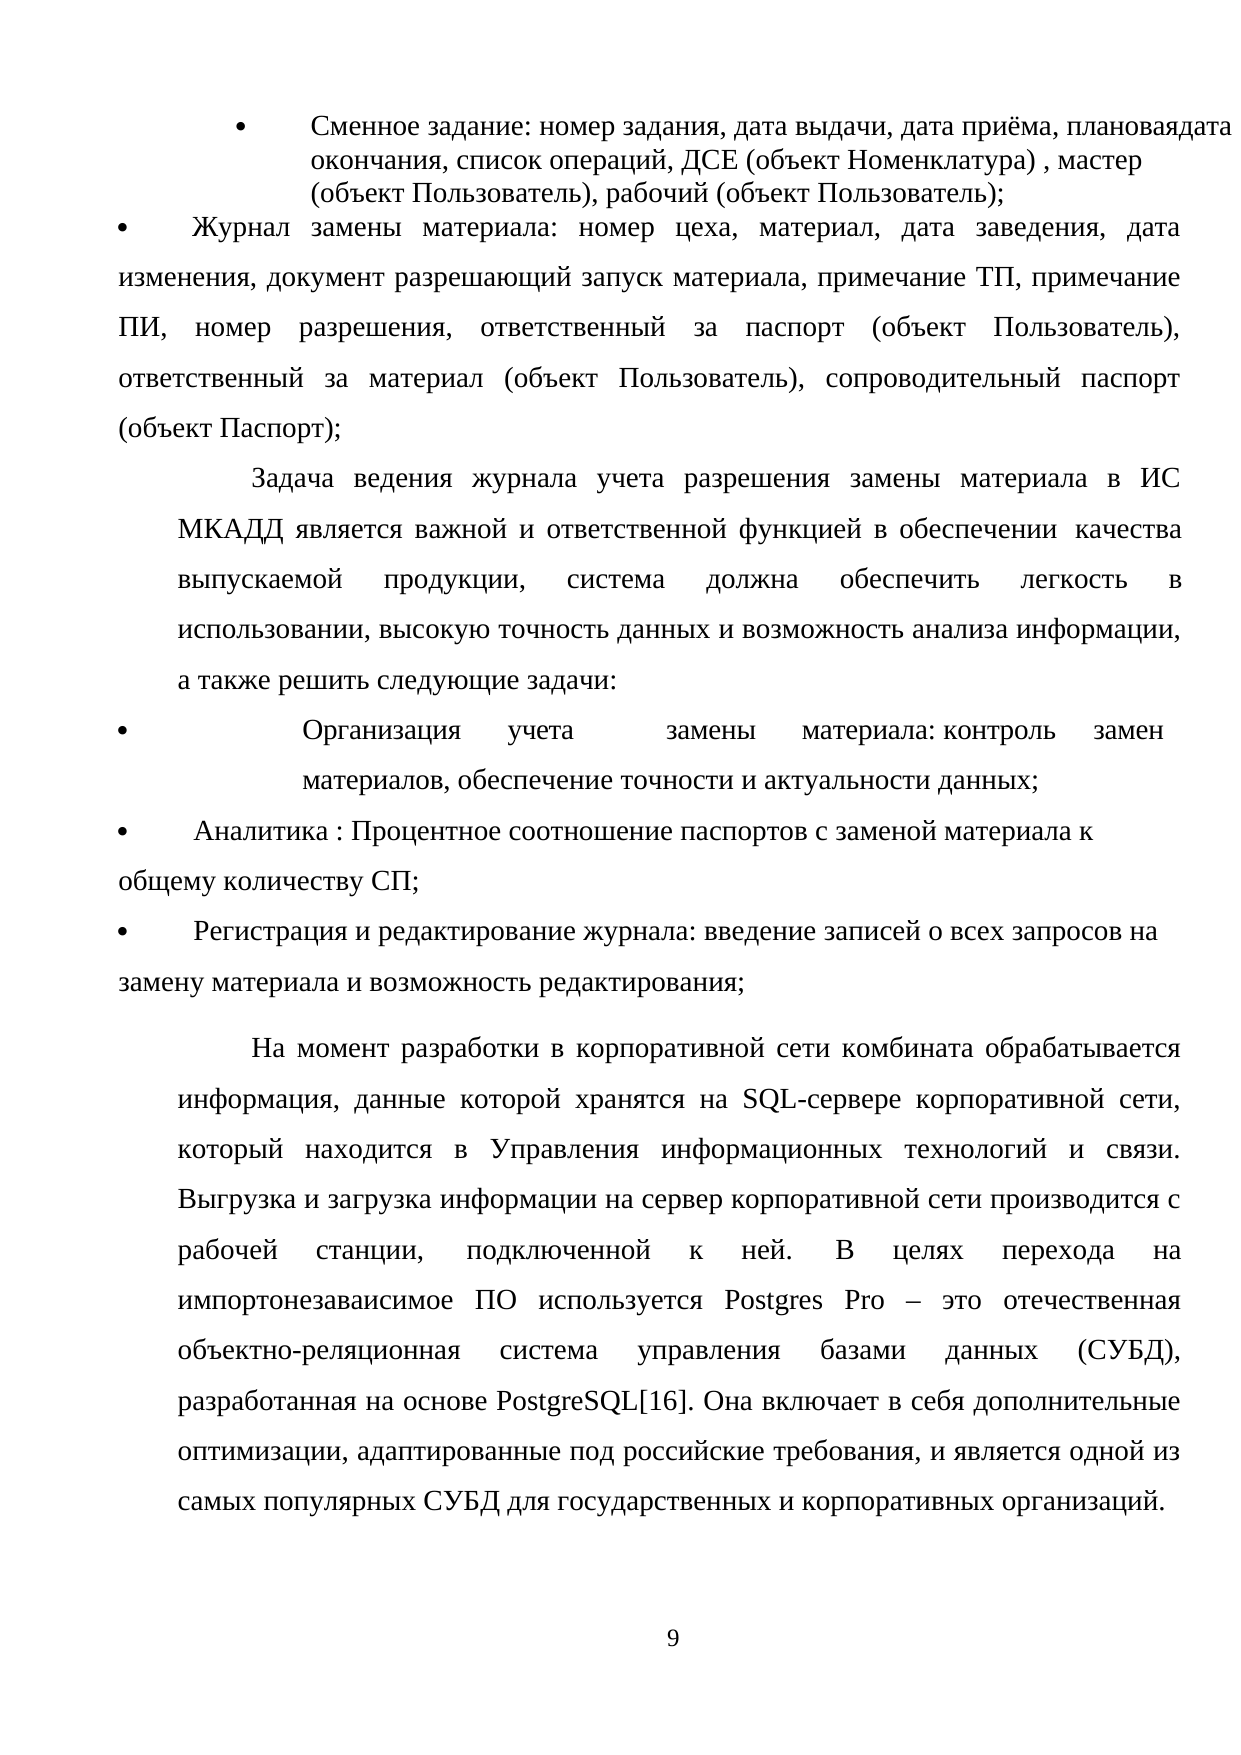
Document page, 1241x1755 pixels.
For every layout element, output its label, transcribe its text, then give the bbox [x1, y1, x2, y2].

list Аналитика : Процентное соотношение паспортов с заменой материала к общему количеству СП; [118, 813, 1181, 897]
list Регистрация и редактирование журнала: введение записей о всех запросов на замену материала и возможность редактирования; [118, 913, 1181, 997]
text Задача ведения журнала учета разрешения замены материала в ИС МКАДД является важной и ответственной функцией в обеспечении качества выпускаемой продукции, система должна обеспечить легкость в использовании, высокую точность данных и возможность анализа информации, а также решить следующие задачи: [177, 461, 1182, 695]
list Сменное задание: номер задания, дата выдачи, дата приёма, плановаядата окончания, список операций, ДСЕ (объект Номенклатура) , мастер (объект Пользователь), рабочий (объект Пользователь); [236, 108, 1241, 209]
text На момент разработки в корпоративной сети комбината обрабатывается информация, данные которой хранятся на SQL-сервере корпоративной сети, который находится в Управления информационных технологий и связи. Выгрузка и загрузка информации на сервер корпоративной сети производится с рабочей станции, подключенной к ней. В целях перехода на импортонезаваисимое ПО используется Postgres Pro – это отечественная объектно-реляционная система управления базами данных (СУБД), разработанная на основе PostgreSQL[16]. Она включает в себя дополнительные оптимизации, адаптированные под российские требования, и является одной из самых популярных СУБД для государственных и корпоративных организаций. [177, 1031, 1182, 1517]
list Организация учета замены материала: контроль замен материалов, обеспечение точности и актуальности данных; [118, 712, 1181, 796]
list Журнал замены материала: номер цеха, материал, дата заведения, дата изменения, документ разрешающий запуск материала, примечание ТП, примечание ПИ, номер разрешения, ответственный за паспорт (объект Пользователь), ответственный за материал (объект Пользователь), сопроводительный паспорт (объект Паспорт); [118, 209, 1181, 444]
